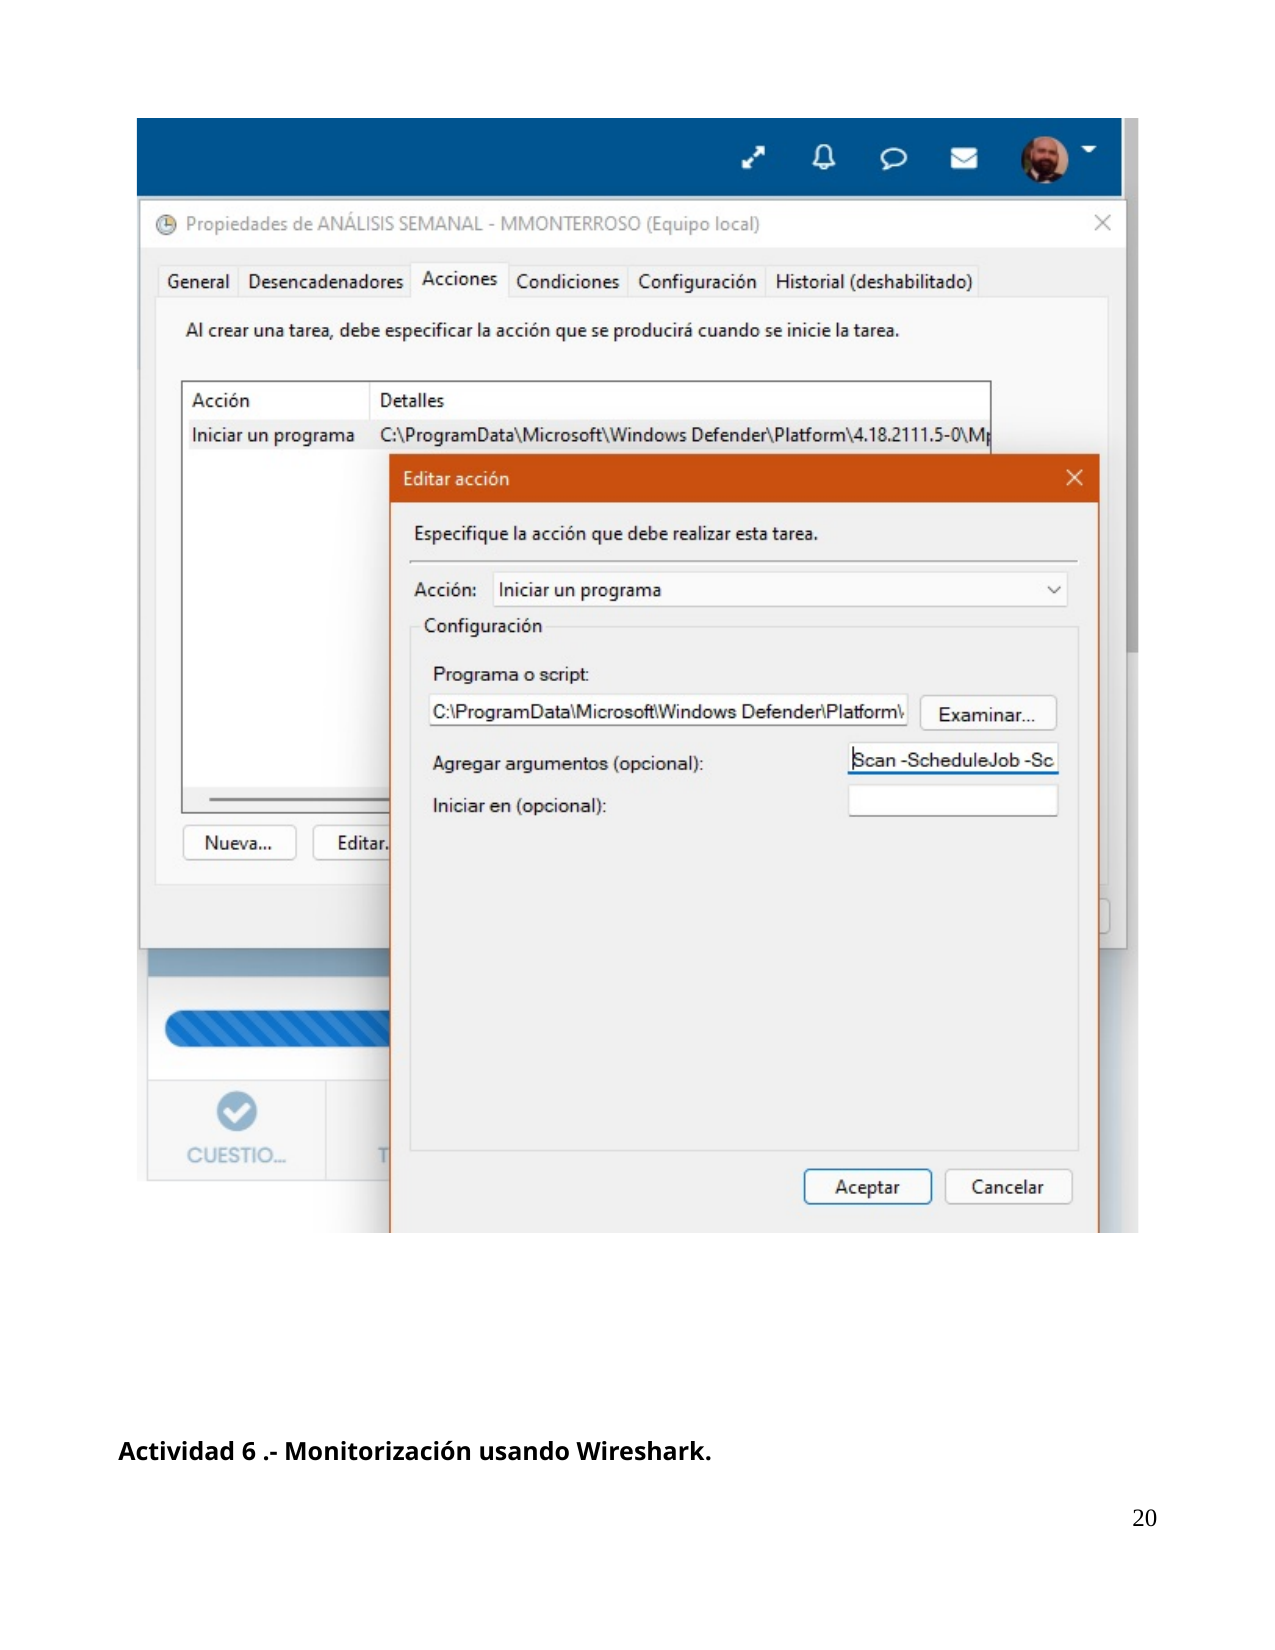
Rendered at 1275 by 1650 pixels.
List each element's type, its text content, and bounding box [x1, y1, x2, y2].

table_cell [118, 118, 1157, 1261]
picture [136, 118, 1139, 1233]
text Actividad 6 .- Monitorización usando Wireshark. [118, 1433, 1157, 1467]
